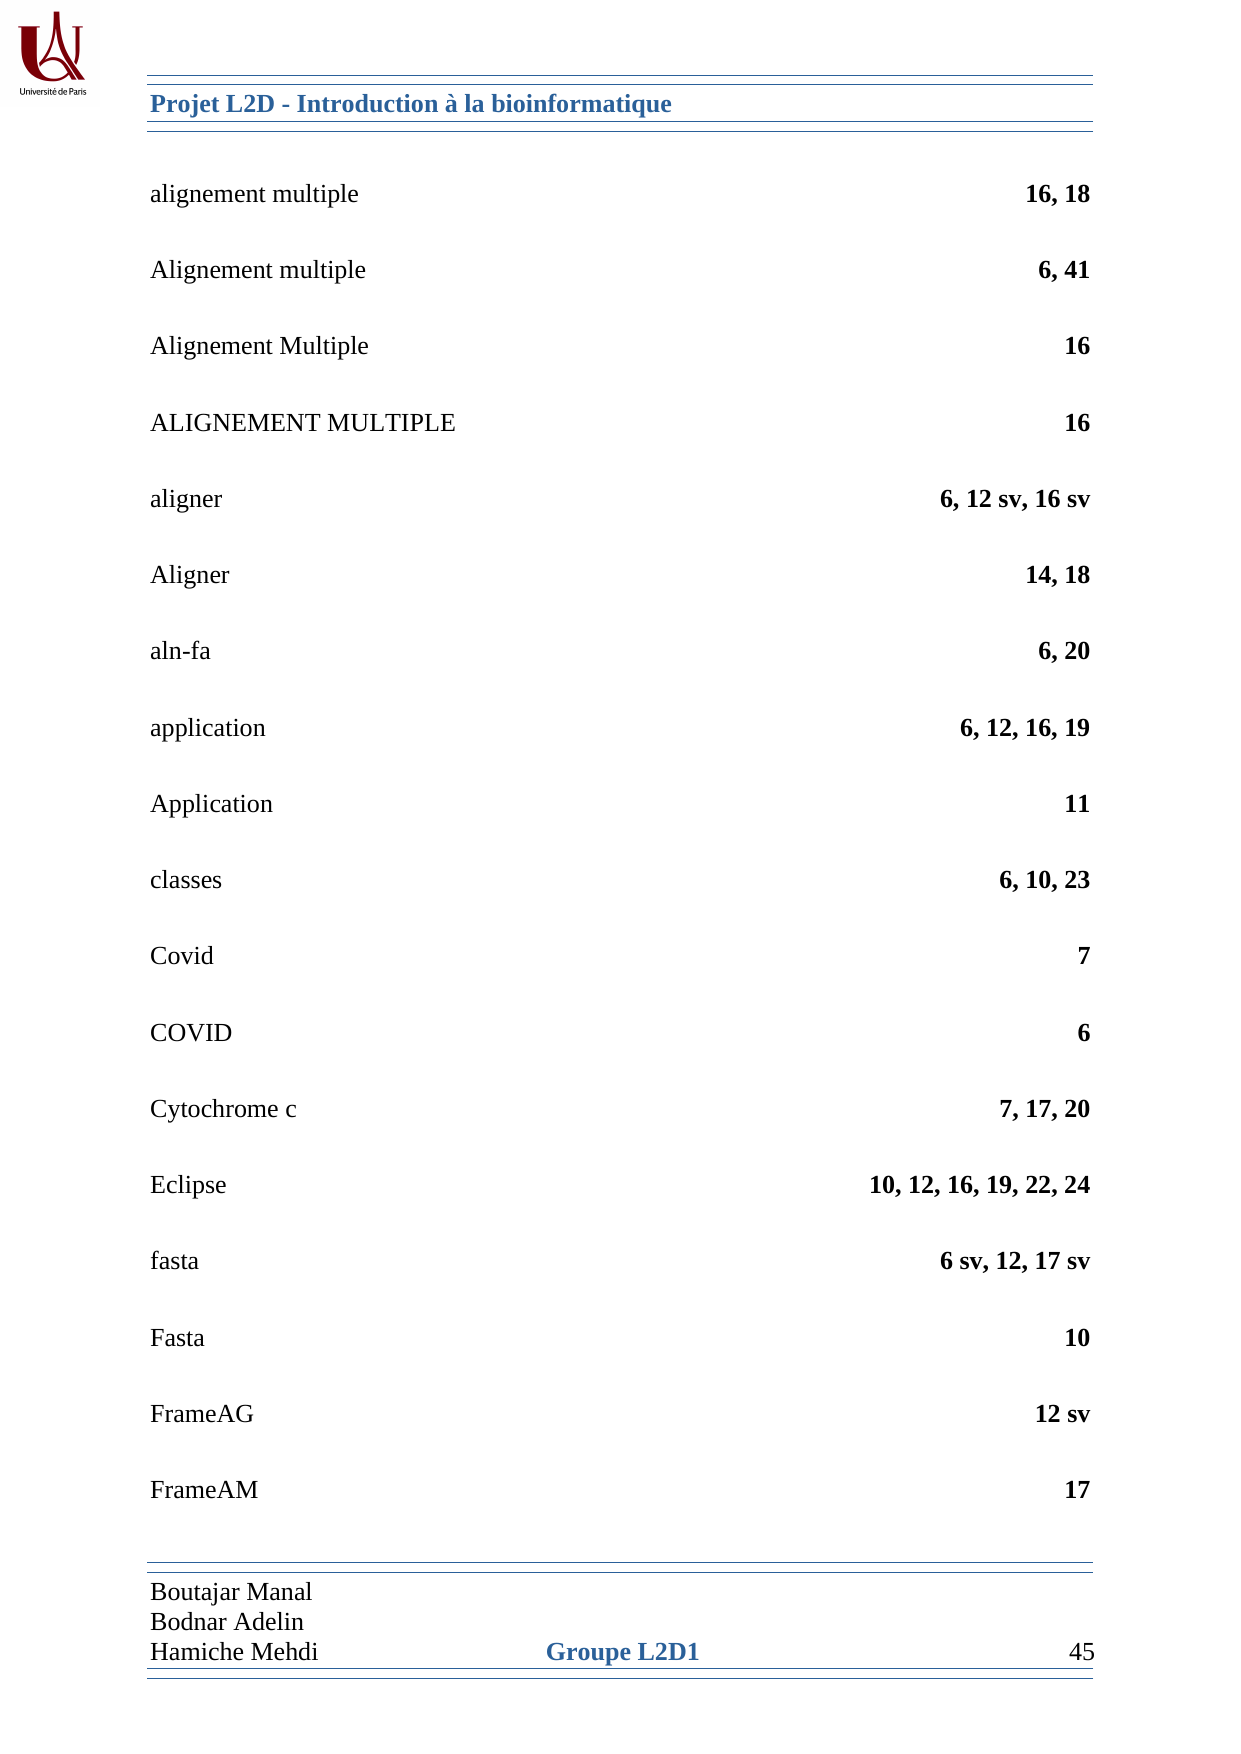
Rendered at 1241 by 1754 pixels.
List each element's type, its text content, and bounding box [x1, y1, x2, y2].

text alignement multiple 16, 18 [150, 178, 1090, 208]
text Alignement Multiple 16 [150, 330, 1090, 360]
text Fasta 10 [150, 1322, 1090, 1352]
text application 6, 12, 16, 19 [150, 712, 1090, 742]
text Application 11 [150, 788, 1090, 818]
text FrameAM 17 [150, 1474, 1090, 1504]
text Eclipse 10, 12, 16, 19, 22, 24 [150, 1169, 1090, 1199]
text classes 6, 10, 23 [150, 864, 1090, 894]
picture [0, 0, 101, 107]
text Cytochrome c 7, 17, 20 [150, 1093, 1090, 1123]
text Aligner 14, 18 [150, 559, 1090, 589]
text aln-fa 6, 20 [150, 635, 1090, 665]
text aligner 6, 12 sv, 16 sv [150, 483, 1090, 513]
text Alignement multiple 6, 41 [150, 254, 1090, 284]
text FrameAG 12 sv [150, 1398, 1090, 1428]
text fasta 6 sv, 12, 17 sv [150, 1245, 1090, 1275]
text Covid 7 [150, 940, 1090, 970]
text COVID 6 [150, 1017, 1090, 1047]
text ALIGNEMENT MULTIPLE 16 [150, 407, 1090, 437]
